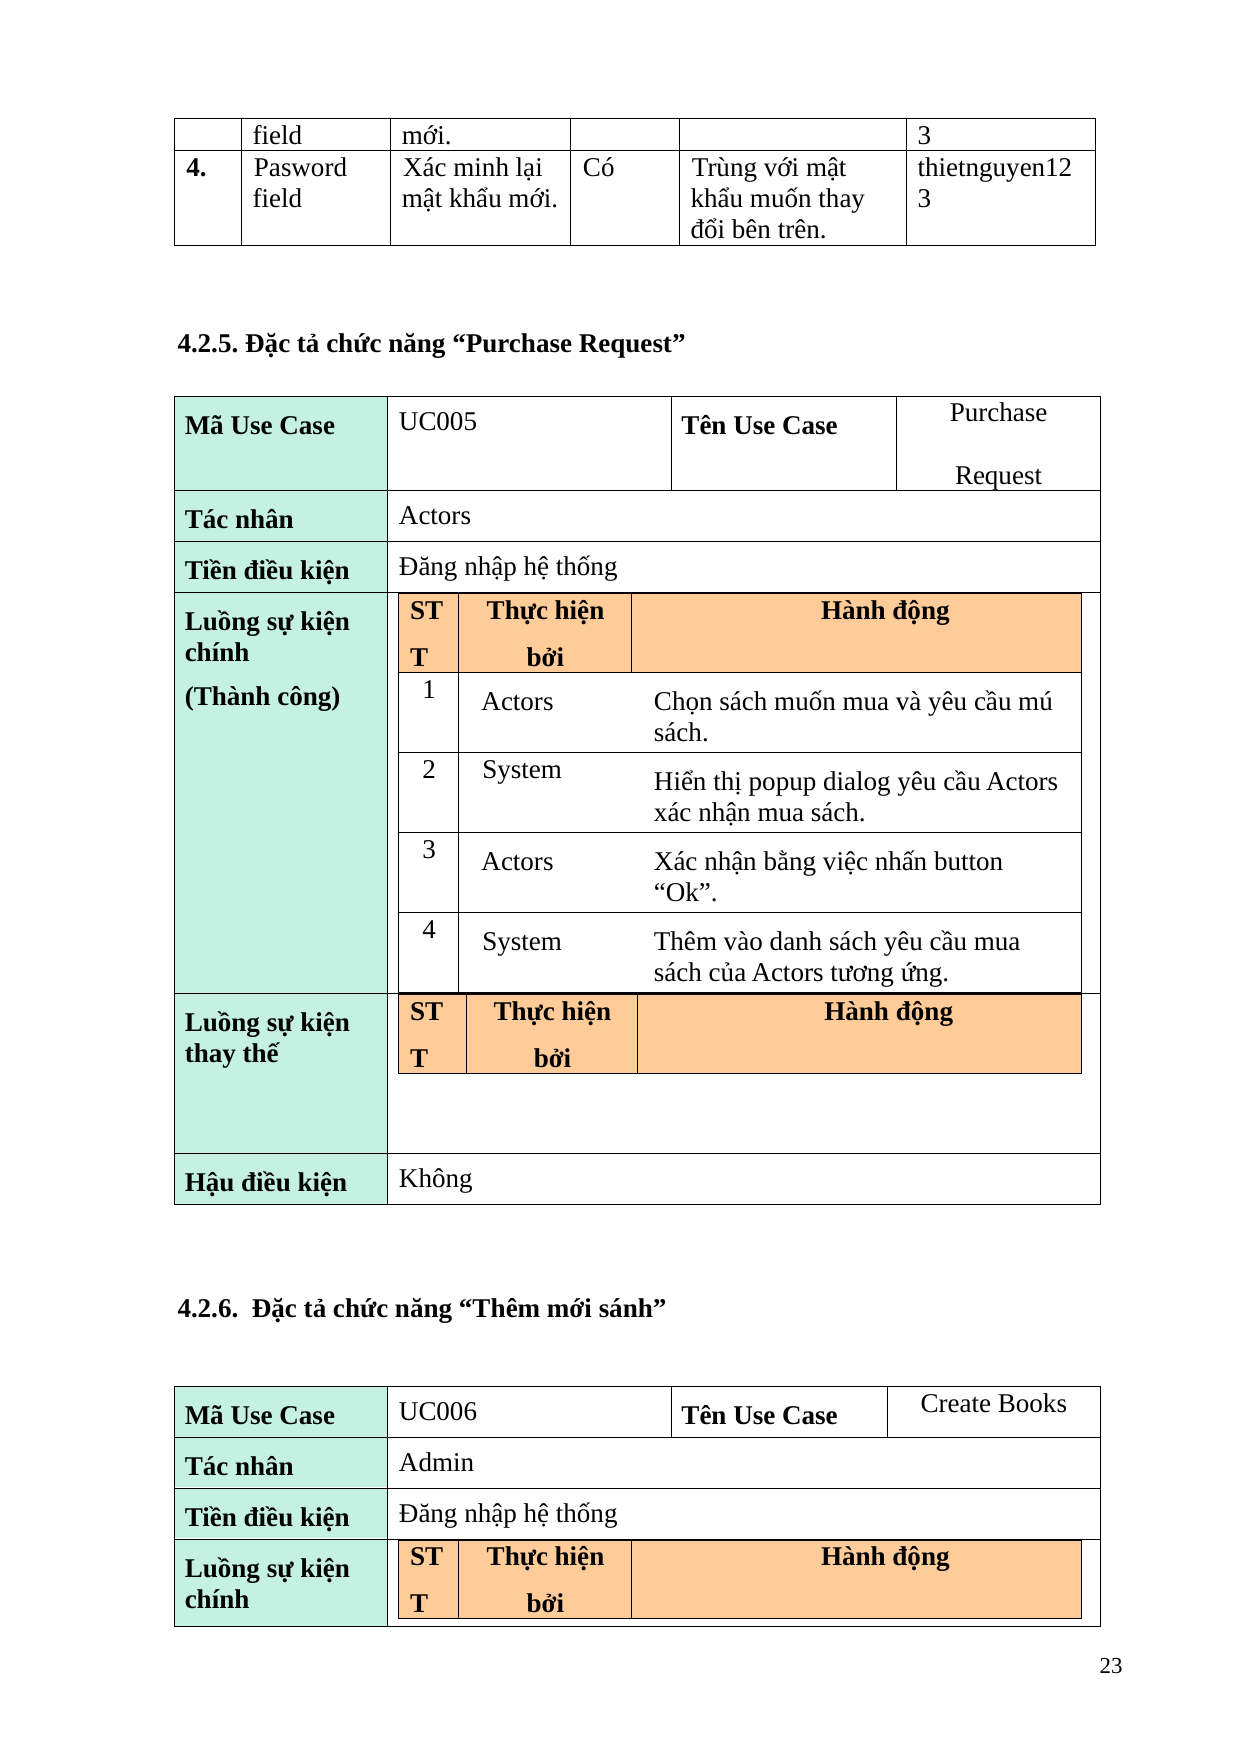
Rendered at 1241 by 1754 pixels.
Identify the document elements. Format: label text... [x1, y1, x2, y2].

table_cell [680, 119, 906, 150]
table_cell Admin [388, 1438, 1100, 1487]
table_cell 4. [175, 151, 241, 245]
table_cell Luồng sự kiện chính [175, 1540, 387, 1626]
table_header Thực hiện bởi [467, 995, 637, 1073]
table_cell 3 [399, 833, 458, 912]
subtitle 4.2.5. Đặc tả chức năng “Purchase Request” [177, 327, 1122, 358]
table_header Create Books [888, 1387, 1100, 1437]
table_header Mã Use Case [175, 1387, 387, 1437]
table_header Mã Use Case [175, 397, 387, 490]
table_cell Tác nhân [175, 1438, 387, 1487]
table_cell Chọn sách muốn mua và yêu cầu mú sách. [631, 673, 1081, 752]
table_cell Tiền điều kiện [175, 1489, 387, 1538]
table_header Thực hiện bởi [459, 1541, 631, 1618]
table_cell Tiền điều kiện [175, 542, 387, 592]
table_cell [388, 994, 1100, 1153]
table_cell [388, 593, 398, 993]
table_cell [1082, 593, 1100, 993]
table_header STT [399, 594, 458, 672]
table_cell Pasword field [242, 151, 390, 245]
table_cell 3 [907, 119, 1095, 150]
table_cell [571, 119, 679, 150]
subtitle 4.2.6. Đặc tả chức năng “Thêm mới sánh” [177, 1292, 1122, 1323]
table_cell thietnguyen123 [907, 151, 1095, 245]
table_cell Actors [388, 491, 1100, 541]
table_cell Actors [459, 673, 631, 752]
table_header Purchase Request [897, 397, 1100, 490]
table_cell Thêm vào danh sách yêu cầu mua sách của Actors tương ứng. [631, 913, 1081, 992]
table_cell Xác nhận bằng việc nhấn button “Ok”. [631, 833, 1081, 912]
table_header UC005 [388, 397, 671, 490]
table_cell Tác nhân [175, 491, 387, 541]
table_header Tên Use Case [672, 1387, 887, 1437]
table_cell Có [571, 151, 679, 245]
table_cell Hậu điều kiện [175, 1154, 387, 1204]
table_cell Trùng với mật khẩu muốn thay đổi bên trên. [680, 151, 906, 245]
table_cell Xác minh lại mật khẩu mới. [391, 151, 570, 245]
table_cell field [242, 119, 390, 150]
table_cell 1 [399, 673, 458, 752]
table_cell Luồng sự kiện chính (Thành công) [175, 593, 387, 993]
table_header Tên Use Case [672, 397, 896, 490]
table_header Hành động [632, 594, 1081, 672]
table_cell 4 [399, 913, 458, 992]
table_cell Hiển thị popup dialog yêu cầu Actors xác nhận mua sách. [631, 753, 1081, 832]
table_header STT [399, 995, 466, 1073]
table_header STT [399, 1541, 458, 1618]
table_cell Không [388, 1154, 1100, 1204]
table_cell Luồng sự kiện thay thế [175, 994, 387, 1153]
table_cell mới. [391, 119, 570, 150]
table_header UC006 [388, 1387, 671, 1437]
table_cell System [459, 753, 631, 832]
table_cell System [459, 913, 631, 992]
table_header Hành động [638, 995, 1081, 1073]
table_cell Đăng nhập hệ thống [388, 1489, 1100, 1538]
table_cell Actors [459, 833, 631, 912]
table_header Hành động [632, 1541, 1081, 1618]
table_cell 2 [399, 753, 458, 832]
table_cell [175, 119, 241, 150]
table_cell [388, 1540, 1100, 1626]
table_header Thực hiện bởi [459, 594, 631, 672]
table_cell Đăng nhập hệ thống [388, 542, 1100, 592]
